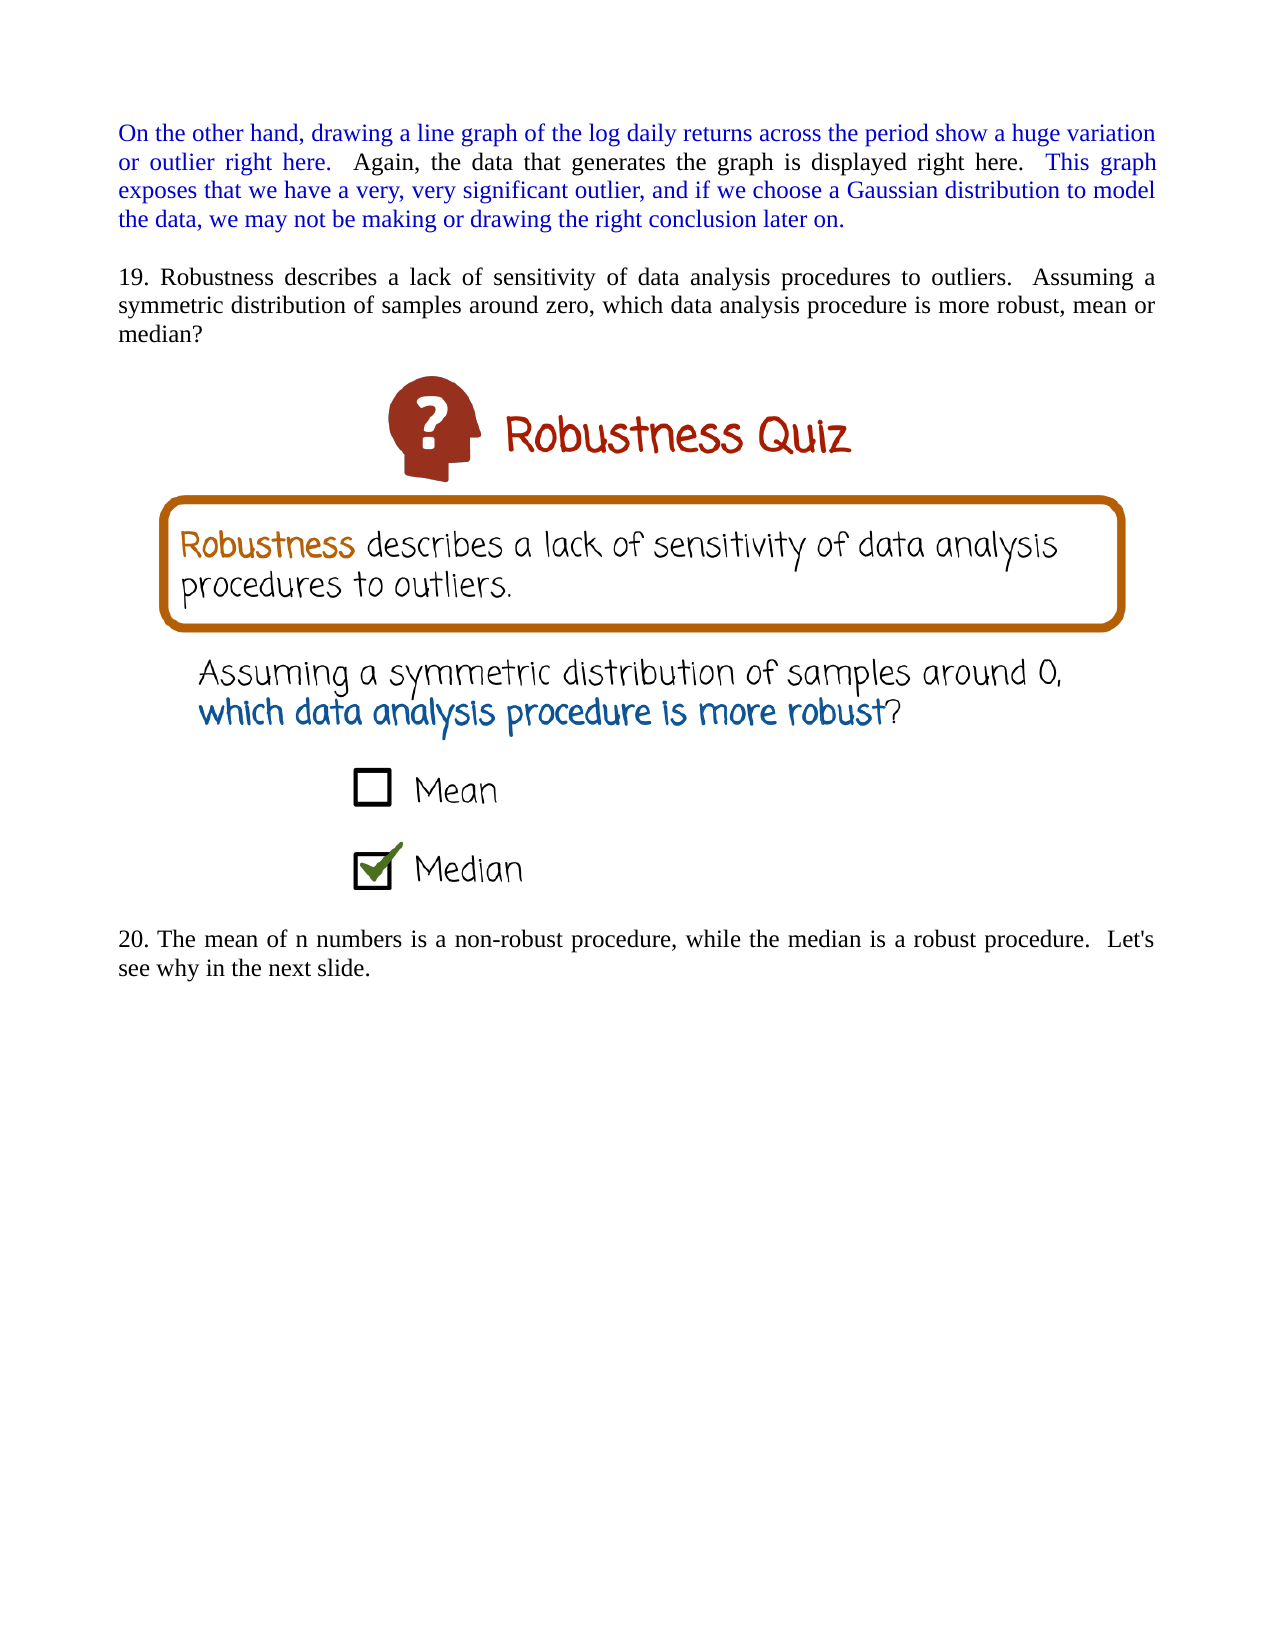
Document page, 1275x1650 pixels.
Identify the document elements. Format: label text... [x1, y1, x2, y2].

text 20. The mean of n numbers is a non-robust procedure, while the median is a robust procedure. Let's see why in the next slide. [118, 924, 1157, 982]
text 19. Robustness describes a lack of sensitivity of data analysis procedures to outliers. Assuming a symmetric distribution of samples around zero, which data analysis procedure is more robust, mean or median? [118, 262, 1157, 348]
text On the other hand, drawing a line graph of the log daily returns across the period show a huge variation or outlier right here. Again, the data that generates the graph is displayed right here. This graph exposes that we have a very, very significant outlier, and if we choose a Gaussian distribution to model the data, we may not be making or drawing the right conclusion later on. [118, 118, 1157, 233]
picture [118, 376, 1157, 896]
